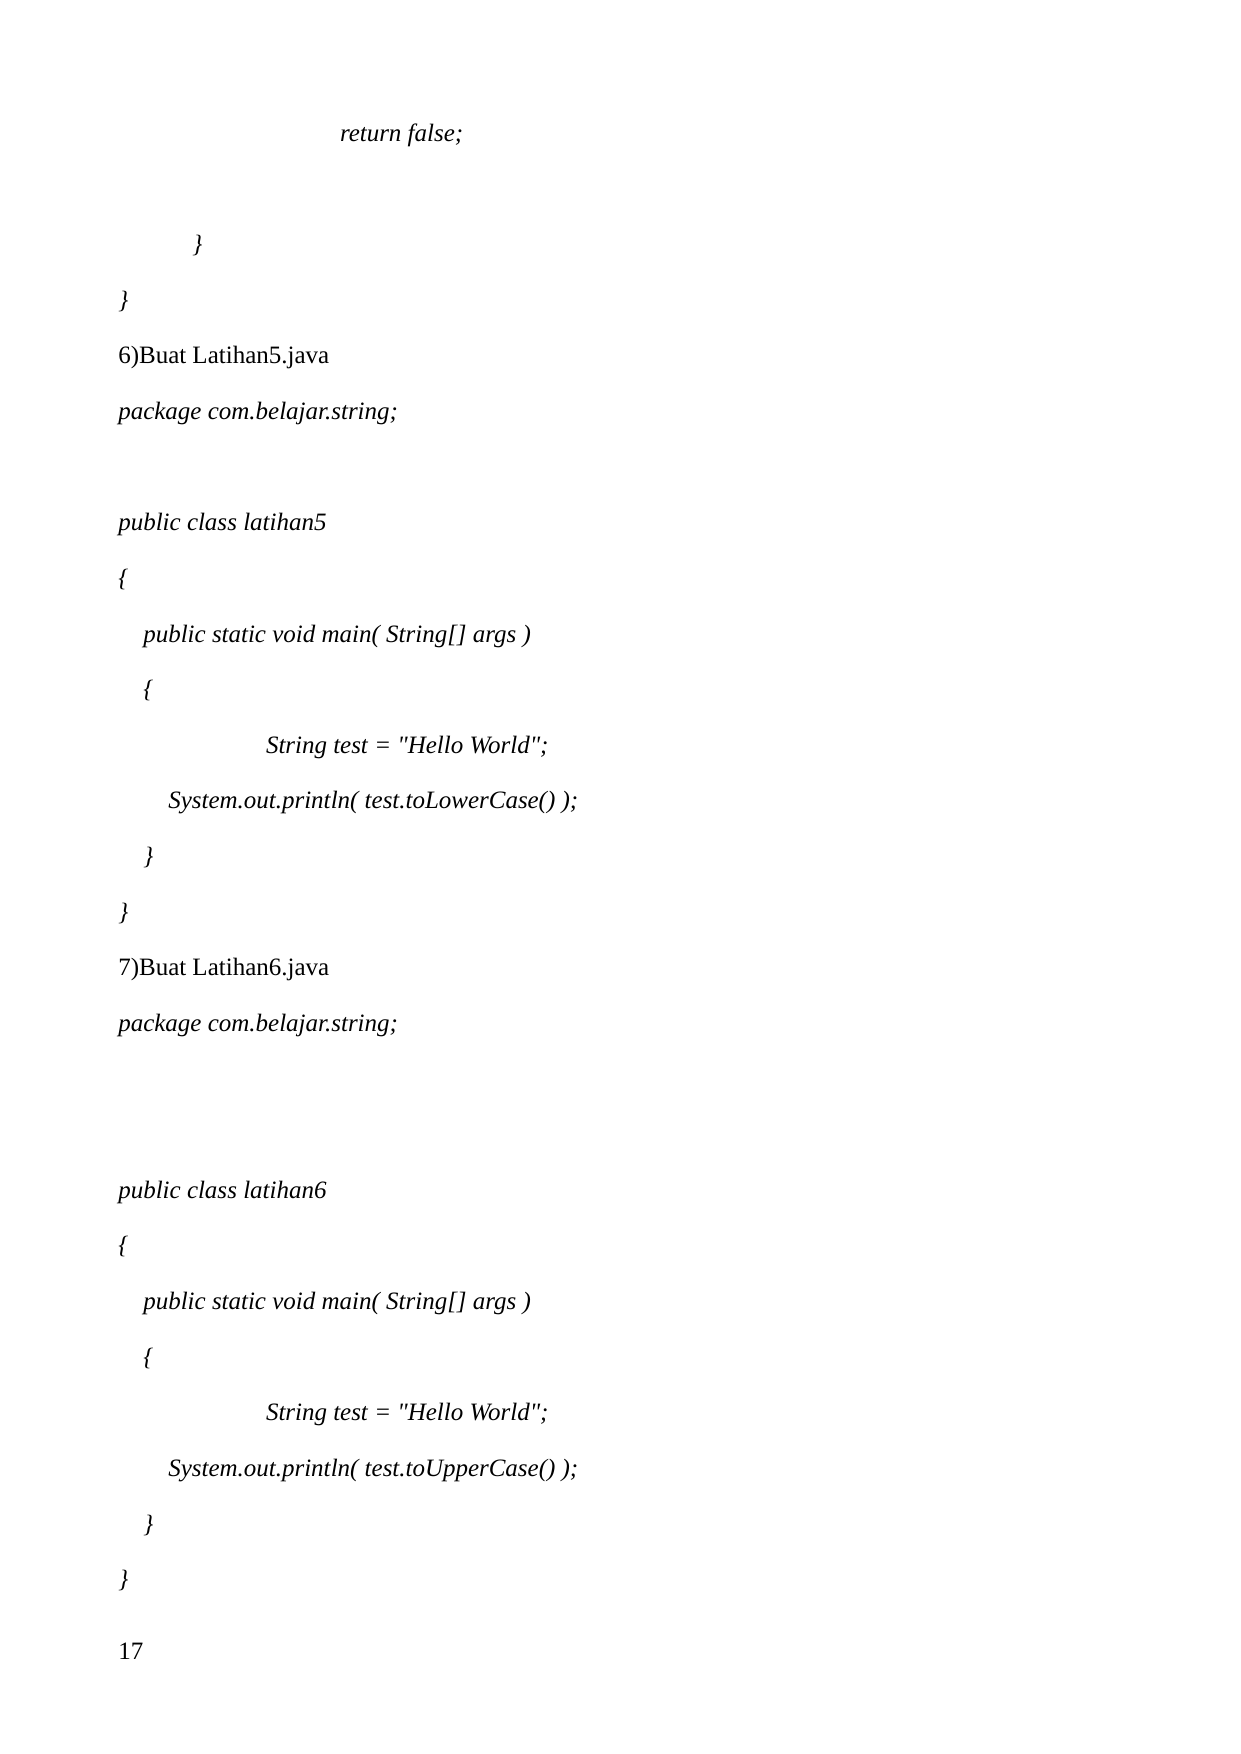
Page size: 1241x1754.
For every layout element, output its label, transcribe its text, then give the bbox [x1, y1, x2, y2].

text { [118, 563, 1122, 592]
text String test = "Hello World"; [118, 1397, 1122, 1426]
text { [118, 1231, 1122, 1259]
text } [118, 1509, 1122, 1537]
list Buat Latihan5.java [118, 341, 1122, 369]
text } [118, 897, 1122, 926]
text public class latihan5 [118, 507, 1122, 536]
text } [118, 1564, 1122, 1593]
text { [118, 674, 1122, 703]
text return false; [118, 118, 1122, 147]
text public static void main( String[] args ) [118, 619, 1122, 647]
text public class latihan6 [118, 1175, 1122, 1204]
text package com.belajar.string; [118, 396, 1122, 425]
text String test = "Hello World"; [118, 730, 1122, 759]
text } [118, 841, 1122, 870]
text System.out.println( test.toUpperCase() ); [118, 1453, 1122, 1482]
text public static void main( String[] args ) [118, 1286, 1122, 1315]
text } [118, 229, 1122, 258]
text { [118, 1342, 1122, 1371]
list Buat Latihan6.java [118, 952, 1122, 981]
text System.out.println( test.toLowerCase() ); [118, 786, 1122, 814]
text package com.belajar.string; [118, 1008, 1122, 1037]
text } [118, 285, 1122, 314]
